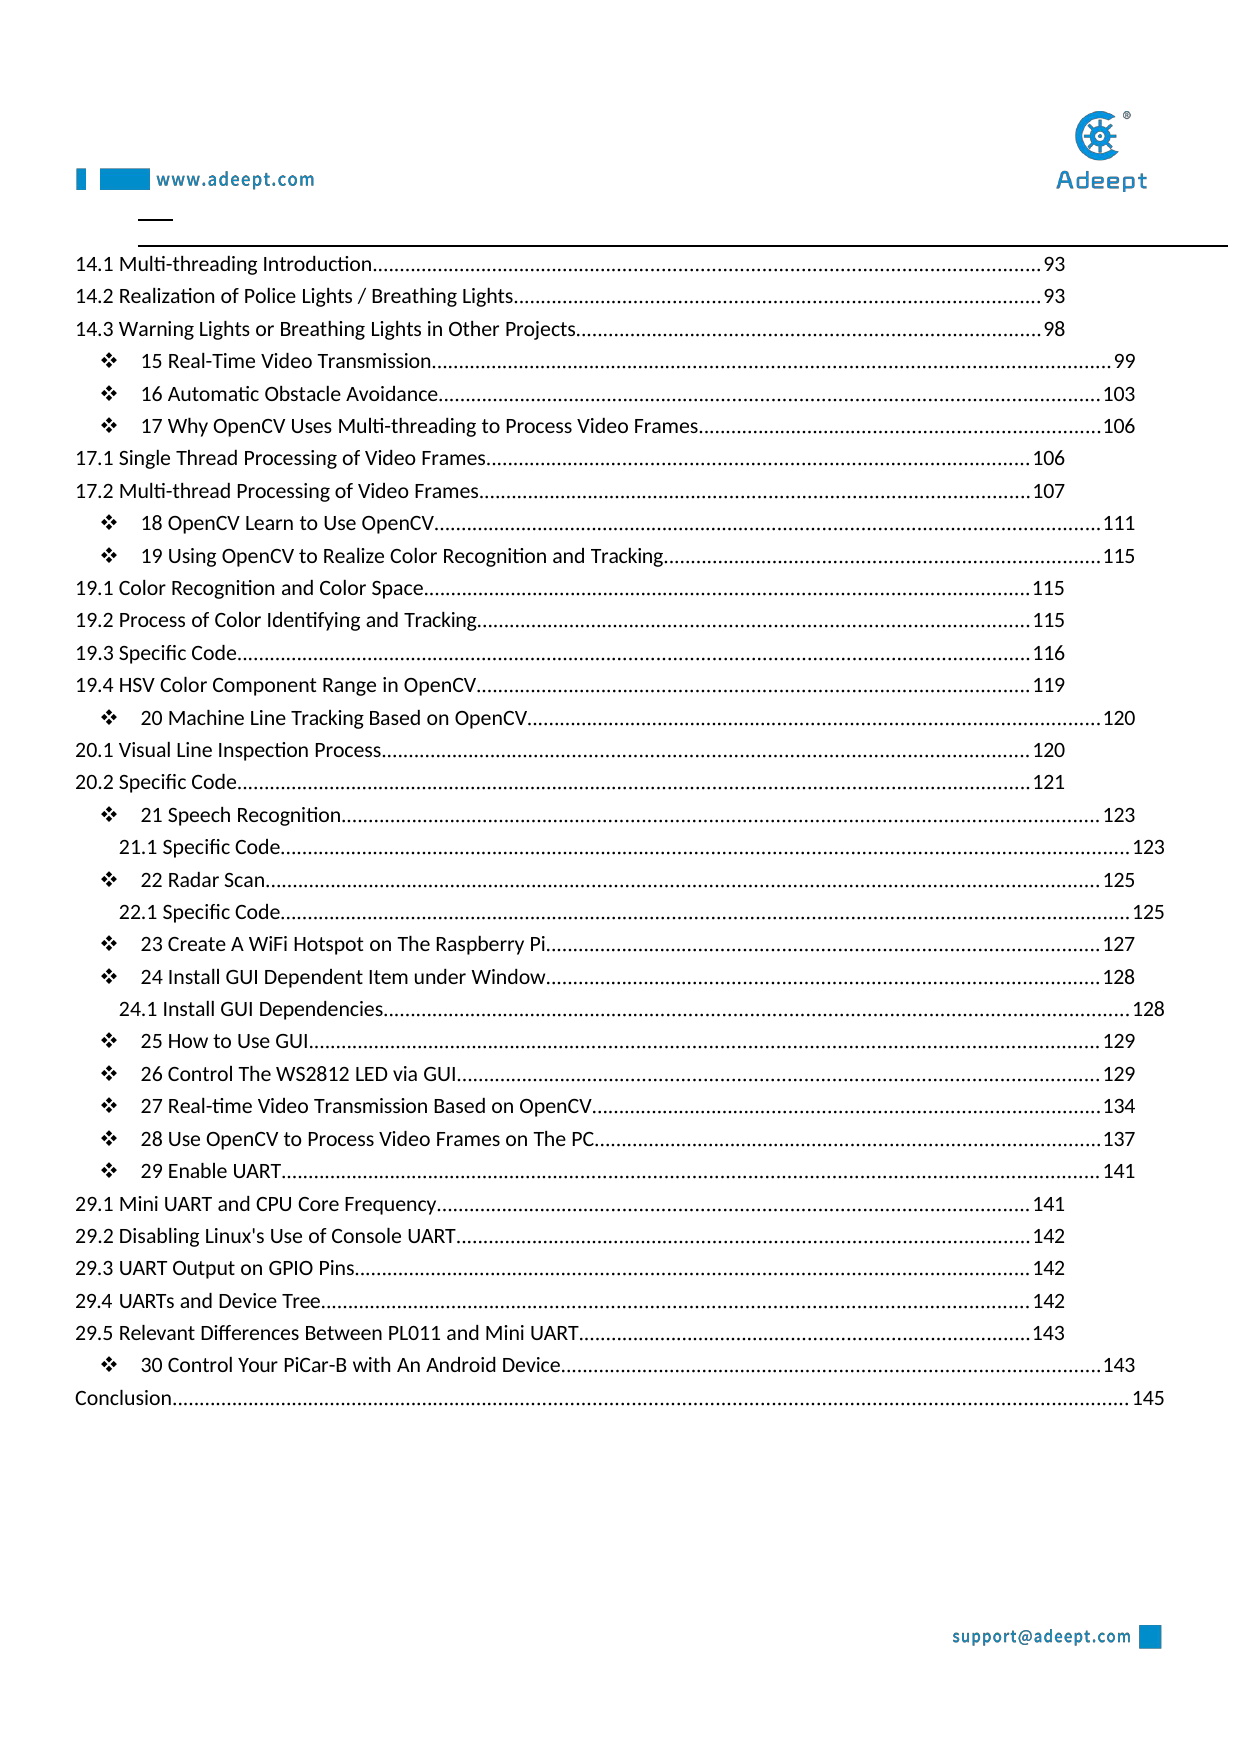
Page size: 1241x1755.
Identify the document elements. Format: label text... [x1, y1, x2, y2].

list Mini UART and CPU Core Frequency 141 [75, 1190, 1178, 1216]
list 25 How to Use GUI 129 [99, 1028, 1178, 1054]
list 22 Radar Scan 125 [99, 866, 1178, 892]
list 26 Control The WS2812 LED via GUI 129 [99, 1060, 1178, 1087]
list 24 Install GUI Dependent Item under Window 128 [99, 963, 1178, 989]
list 18 OpenCV Learn to Use OpenCV 111 [99, 509, 1178, 536]
list Multi-thread Processing of Video Frames 107 [75, 477, 1178, 504]
list Single Thread Processing of Video Frames 106 [75, 444, 1178, 471]
list 21 Speech Recognition 123 [99, 801, 1178, 828]
list 29 Enable UART 141 [99, 1157, 1178, 1184]
list Specific Code 116 [75, 639, 1178, 666]
list Disabling Linux's Use of Console UART 142 [75, 1222, 1178, 1249]
list Realization of Police Lights / Breathing Lights 93 [75, 283, 1178, 309]
text Conclusion 145 [75, 1384, 1178, 1411]
list 20 Machine Line Tracking Based on OpenCV 120 [99, 704, 1178, 730]
list 19 Using OpenCV to Realize Color Recognition and Tracking 115 [99, 542, 1178, 568]
list Multi-threading Introduction 93 [75, 250, 1178, 277]
text 22.1 Specific Code 125 [119, 898, 1178, 925]
list Visual Line Inspection Process 120 [75, 736, 1178, 763]
list 27 Real-time Video Transmission Based on OpenCV 134 [99, 1092, 1178, 1119]
list 28 Use OpenCV to Process Video Frames on The PC 137 [99, 1125, 1178, 1152]
list HSV Color Component Range in OpenCV 119 [75, 671, 1178, 698]
list Specific Code 121 [75, 768, 1178, 795]
list UART Output on GPIO Pins 142 [75, 1254, 1178, 1281]
list Process of Color Identifying and Tracking 115 [75, 607, 1178, 633]
list 30 Control Your PiCar-B with An Android Device 143 [99, 1352, 1178, 1378]
list Color Recognition and Color Space 115 [75, 574, 1178, 601]
list 17 Why OpenCV Uses Multi-threading to Process Video Frames 106 [99, 412, 1178, 439]
list 15 Real-Time Video Transmission 99 [99, 347, 1178, 374]
list UARTs and Device Tree 142 [75, 1287, 1178, 1313]
list 16 Automatic Obstacle Avoidance 103 [99, 380, 1178, 406]
text 21.1 Specific Code 123 [119, 833, 1178, 860]
list Warning Lights or Breathing Lights in Other Projects 98 [75, 315, 1178, 342]
list 23 Create A WiFi Hotspot on The Raspberry Pi 127 [99, 931, 1178, 957]
list Relevant Differences Between PL011 and Mini UART 143 [75, 1319, 1178, 1346]
text 24.1 Install GUI Dependencies 128 [119, 995, 1178, 1022]
